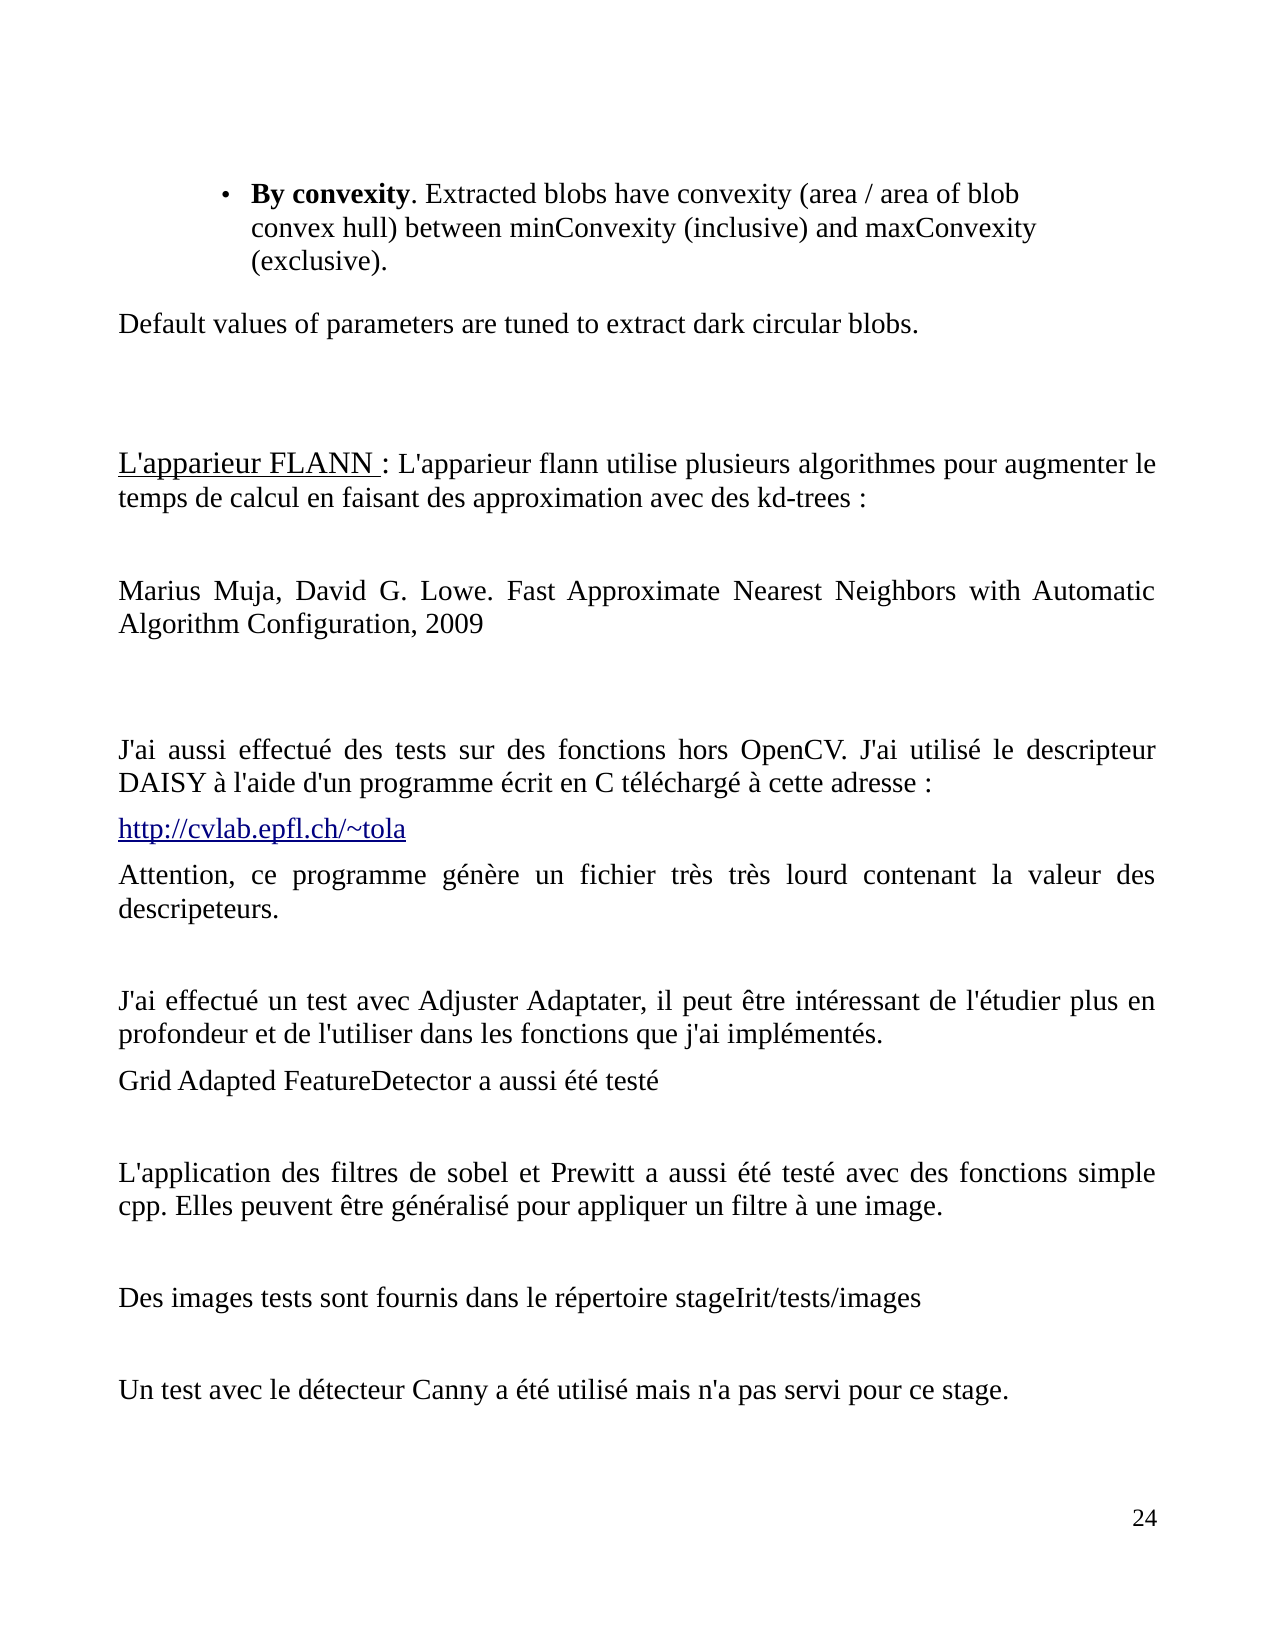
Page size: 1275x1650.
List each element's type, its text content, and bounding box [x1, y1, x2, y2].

text L'apparieur FLANN : L'apparieur flann utilise plusieurs algorithmes pour augmenter le temps de calcul en faisant des approximation avec des kd-trees : [118, 444, 1157, 514]
text Marius Muja, David G. Lowe. Fast Approximate Nearest Neighbors with Automatic Algorithm Configuration, 2009 [118, 573, 1157, 673]
text Default values of parameters are tuned to extract dark circular blobs. [118, 306, 1157, 340]
text J'ai aussi effectué des tests sur des fonctions hors OpenCV. J'ai utilisé le descripteur DAISY à l'aide d'un programme écrit en C téléchargé à cette adresse : [118, 732, 1157, 799]
list By convexity. Extracted blobs have convexity (area / area of blob convex hull) between minConvexity (inclusive) and maxConvexity (exclusive). [221, 176, 1098, 277]
text Des images tests sont fournis dans le répertoire stageIrit/tests/images [118, 1280, 1157, 1314]
text Attention, ce programme génère un fichier très très lourd contenant la valeur des descripeteurs. [118, 857, 1157, 924]
text Grid Adapted FeatureDetector a aussi été testé [118, 1063, 1157, 1096]
text Un test avec le détecteur Canny a été utilisé mais n'a pas servi pour ce stage. [118, 1372, 1157, 1406]
text http://cvlab.epfl.ch/~tola [118, 811, 1157, 845]
text J'ai effectué un test avec Adjuster Adaptater, il peut être intéressant de l'étudier plus en profondeur et de l'utiliser dans les fonctions que j'ai implémentés. [118, 983, 1157, 1050]
text L'application des filtres de sobel et Prewitt a aussi été testé avec des fonctions simple cpp. Elles peuvent être généralisé pour appliquer un filtre à une image. [118, 1155, 1157, 1222]
